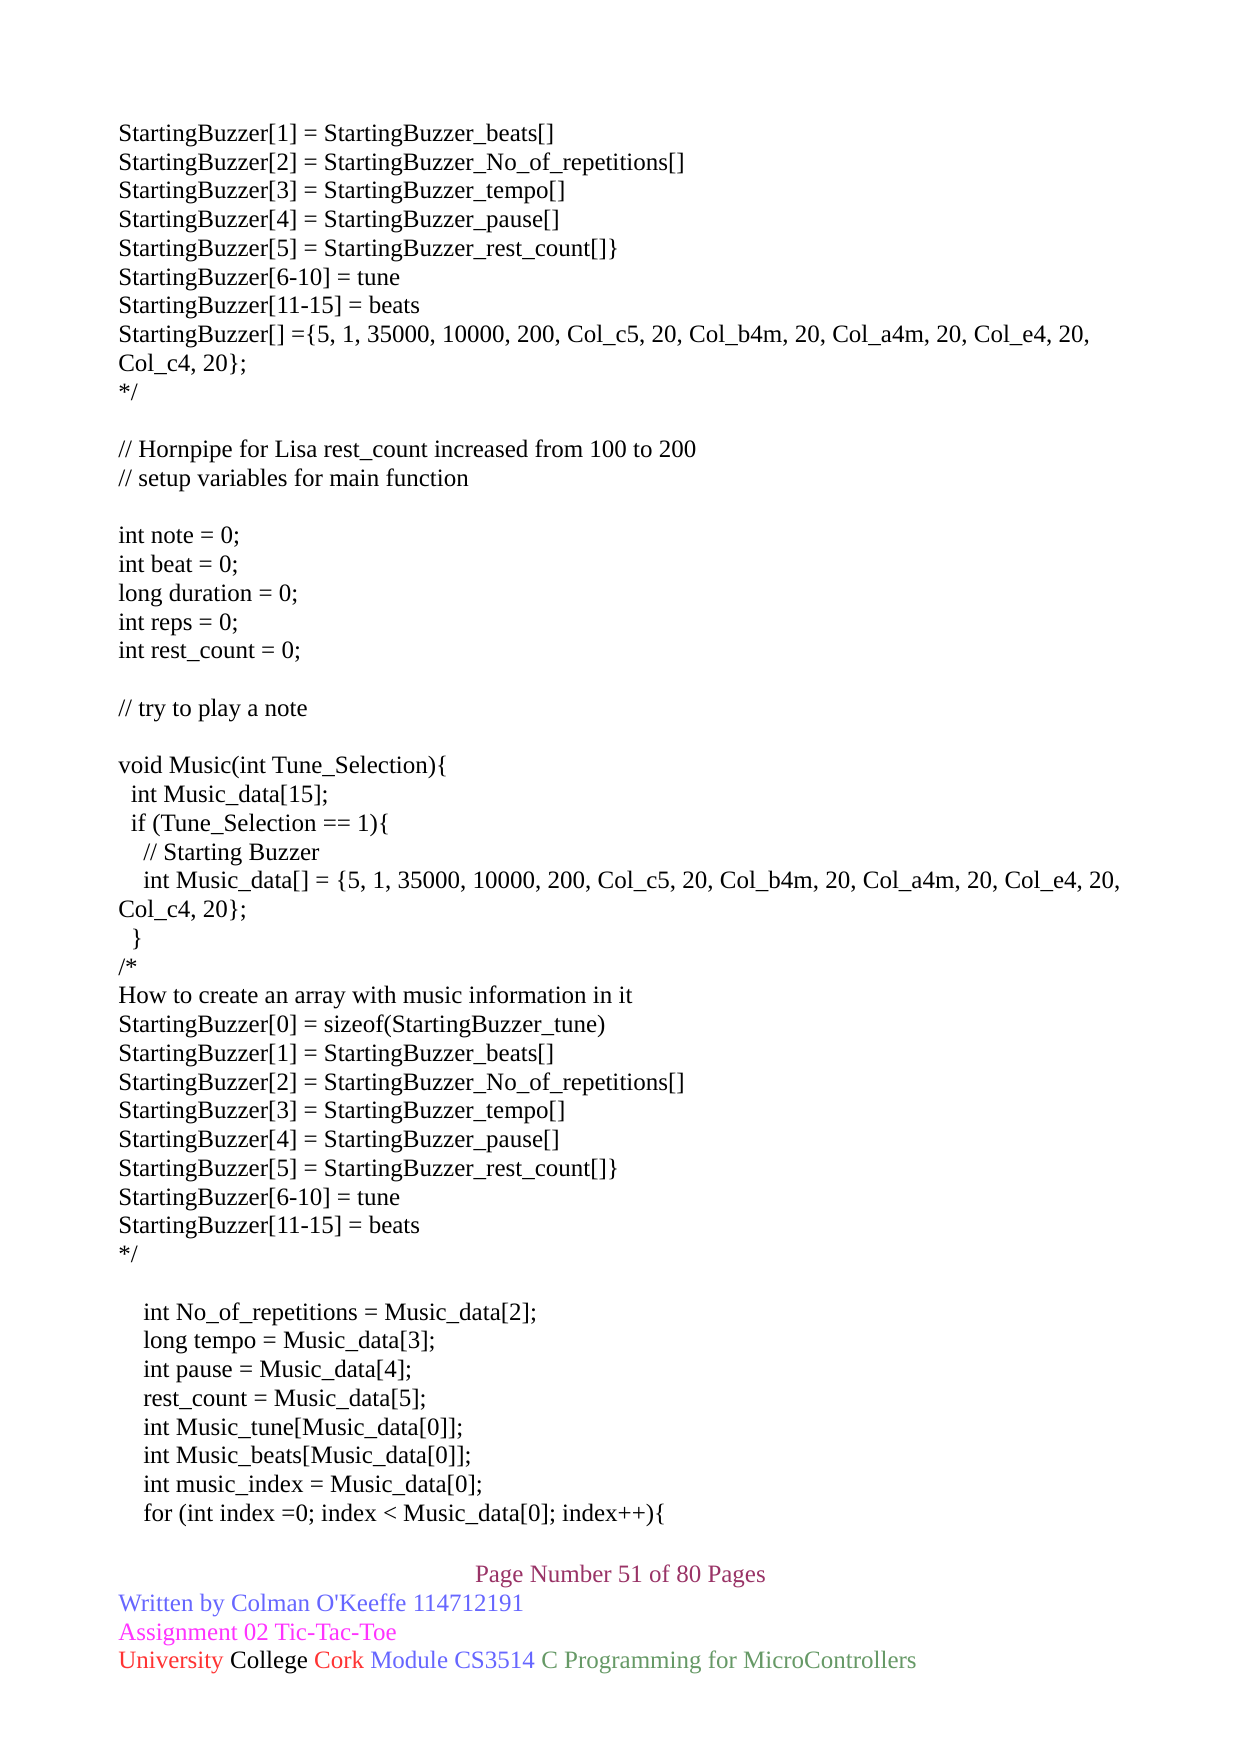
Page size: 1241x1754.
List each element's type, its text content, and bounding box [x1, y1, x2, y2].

text if (Tune_Selection == 1){ [118, 808, 1122, 837]
text /* [118, 952, 1122, 981]
text int No_of_repetitions = Music_data[2]; [118, 1297, 1122, 1326]
text StartingBuzzer[6-10] = tune [118, 1182, 1122, 1211]
text void Music(int Tune_Selection){ [118, 751, 1122, 779]
text StartingBuzzer[11-15] = beats [118, 1211, 1122, 1239]
text // try to play a note [118, 693, 1122, 722]
text StartingBuzzer[3] = StartingBuzzer_tempo[] [118, 176, 1122, 204]
text int pause = Music_data[4]; [118, 1354, 1122, 1383]
text int beat = 0; [118, 549, 1122, 578]
text rest_count = Music_data[5]; [118, 1383, 1122, 1412]
text // Hornpipe for Lisa rest_count increased from 100 to 200 [118, 434, 1122, 463]
text StartingBuzzer[11-15] = beats [118, 291, 1122, 319]
text StartingBuzzer[0] = sizeof(StartingBuzzer_tune) [118, 1009, 1122, 1038]
text StartingBuzzer[5] = StartingBuzzer_rest_count[]} [118, 233, 1122, 262]
text StartingBuzzer[1] = StartingBuzzer_beats[] [118, 118, 1122, 147]
text StartingBuzzer[6-10] = tune [118, 262, 1122, 291]
text int note = 0; [118, 521, 1122, 549]
text StartingBuzzer[4] = StartingBuzzer_pause[] [118, 1124, 1122, 1153]
text StartingBuzzer[] ={5, 1, 35000, 10000, 200, Col_c5, 20, Col_b4m, 20, Col_a4m, 20, Col_e4, 20, Col_c4, 20}; [118, 319, 1122, 377]
text // Starting Buzzer [118, 837, 1122, 866]
text long duration = 0; [118, 578, 1122, 607]
text int reps = 0; [118, 607, 1122, 636]
text // setup variables for main function [118, 463, 1122, 492]
text StartingBuzzer[3] = StartingBuzzer_tempo[] [118, 1096, 1122, 1124]
text StartingBuzzer[2] = StartingBuzzer_No_of_repetitions[] [118, 147, 1122, 176]
text long tempo = Music_data[3]; [118, 1326, 1122, 1354]
text } [118, 923, 1122, 952]
text int Music_data[15]; [118, 779, 1122, 808]
text How to create an array with music information in it [118, 981, 1122, 1009]
text int rest_count = 0; [118, 636, 1122, 664]
text int Music_beats[Music_data[0]]; [118, 1441, 1122, 1469]
text for (int index =0; index < Music_data[0]; index++){ [118, 1498, 1122, 1527]
text int Music_data[] = {5, 1, 35000, 10000, 200, Col_c5, 20, Col_b4m, 20, Col_a4m, 20, Col_e4, 20, Col_c4, 20}; [118, 866, 1122, 923]
text */ [118, 377, 1122, 406]
text StartingBuzzer[2] = StartingBuzzer_No_of_repetitions[] [118, 1067, 1122, 1096]
text */ [118, 1239, 1122, 1268]
text StartingBuzzer[1] = StartingBuzzer_beats[] [118, 1038, 1122, 1067]
text StartingBuzzer[5] = StartingBuzzer_rest_count[]} [118, 1153, 1122, 1182]
text int music_index = Music_data[0]; [118, 1469, 1122, 1498]
text int Music_tune[Music_data[0]]; [118, 1412, 1122, 1441]
text StartingBuzzer[4] = StartingBuzzer_pause[] [118, 204, 1122, 233]
